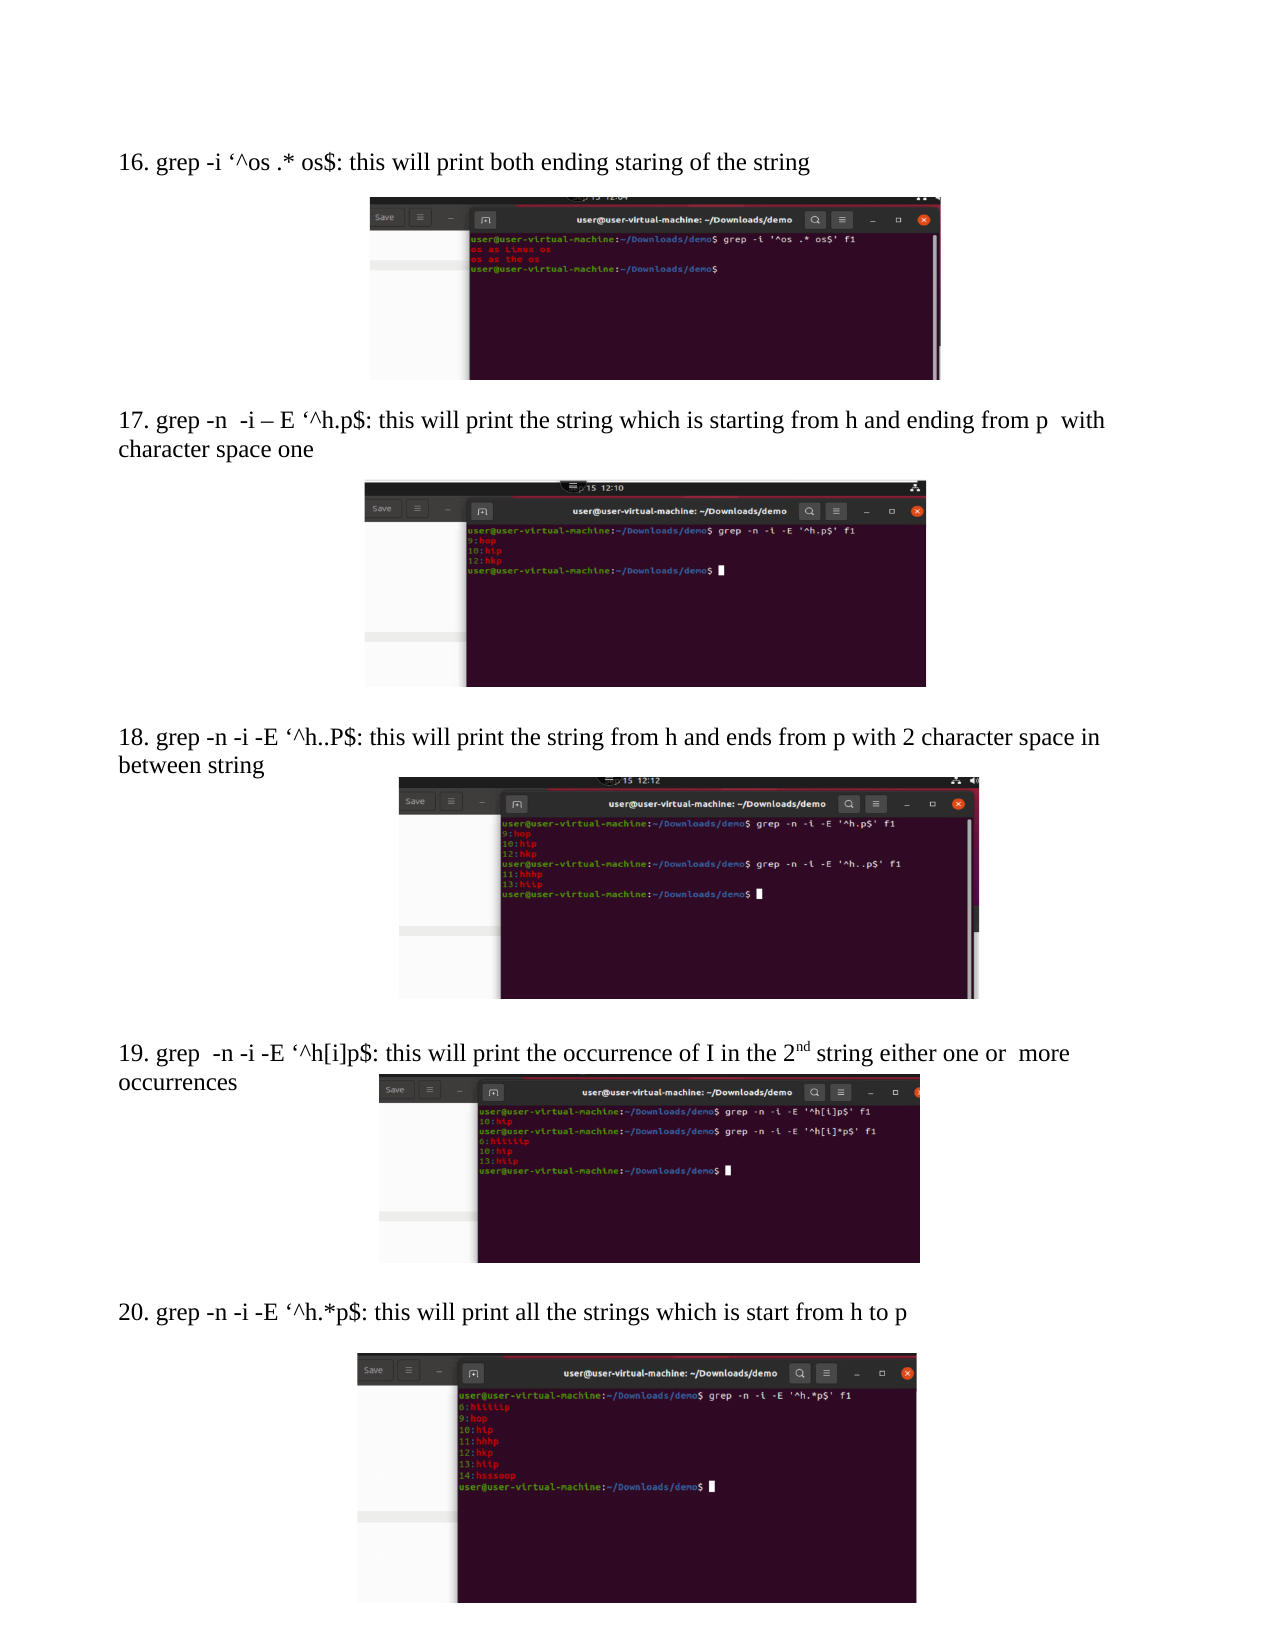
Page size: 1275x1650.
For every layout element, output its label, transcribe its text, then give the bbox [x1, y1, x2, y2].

text 18. grep -n -i -E ‘^h..P$: this will print the string from h and ends from p with 2 character space in between string [118, 722, 1157, 779]
text 16. grep -i ‘^os .* os$: this will print both ending staring of the string [118, 147, 1157, 176]
text 17. grep -n -i – E ‘^h.p$: this will print the string which is starting from h and ending from p with character space one [118, 406, 1157, 463]
text 20. grep -n -i -E ‘^h.*p$: this will print all the strings which is start from h to p [118, 1297, 1157, 1326]
picture [398, 777, 980, 999]
picture [357, 1353, 917, 1603]
text 19. grep -n -i -E ‘^h[i]p$: this will print the occurrence of I in the 2nd string either one or more occurrences [118, 1038, 1157, 1096]
picture [369, 197, 941, 380]
picture [379, 1074, 920, 1263]
picture [364, 479, 927, 687]
